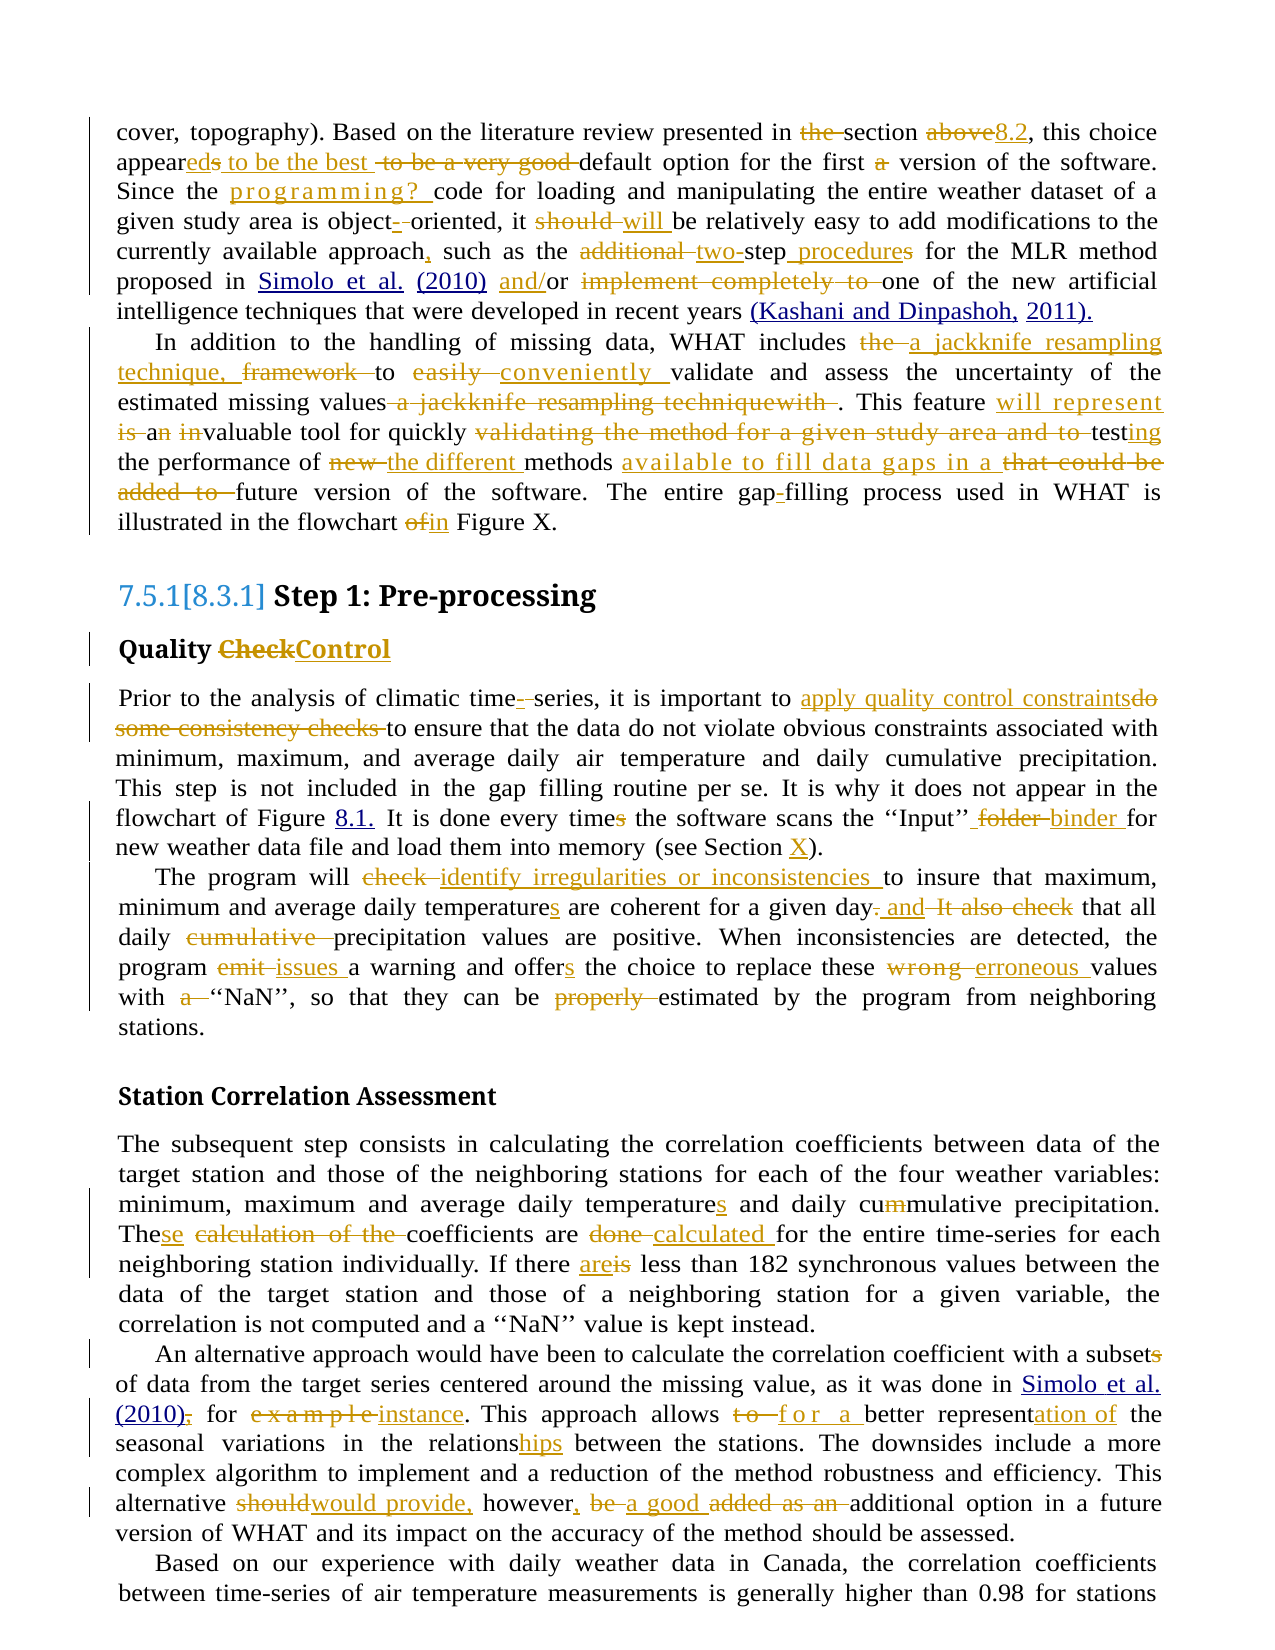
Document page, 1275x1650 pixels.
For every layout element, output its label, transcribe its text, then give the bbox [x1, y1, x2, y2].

text Prior to the analysis of climatic time-series, it is important to apply quality control constraintsto ensure that the data do not violate obvious constraints associated with minimum, maximum, and average daily air temperature and daily cumulative precipitation. This step is not included in the gap filling routine per se. It is why it does not appear in the flowchart of Figure 8.1. It is done every time the software scans the ‘‘Input’’ binder for new weather data file and load them into memory (see Section X). [115, 683, 1158, 861]
subtitle Step 1: Pre-processing [118, 575, 1173, 615]
text The program will identify irregularities or inconsistencies to insure that maximum, minimum and average daily temperatures are coherent for a given day and that all daily precipitation values are positive. When inconsistencies are detected, the program issues a warning and offers the choice to replace these erroneous values with ‘‘NaN’’, so that they can be estimated by the program from neighboring stations. [118, 862, 1157, 1041]
text The method for filling the gaps in the weather time-series of air temperature and precipitation in WHAT is based on the implementation of the classical MLR method presented in Eischeid et al. (2000). The rationales behind this choice was to provide in WHAT a robust, efficient, accurate, and well known method that was well suited to most conditions (e.g. climate, land cover, topography). Based on the literature review presented in section 8.2, this choice appeared to be the best default option for the first version of the software. Since the programming? code for loading and manipulating the entire weather dataset of a given study area is object-oriented, it will be relatively easy to add modifications to the currently available approach, such as the two-step procedure for the MLR method proposed in Simolo et al. (2010) and/or one of the new artificial intelligence techniques that were developed in recent years (Kashani and Dinpashoh, 2011). [116, 117, 1158, 325]
text The subsequent step consists in calculating the correlation coefficients between data of the target station and those of the neighboring stations for each of the four weather variables: minimum, maximum and average daily temperatures and daily cumulative precipitation. These coefficients are calculated for the entire time-series for each neighboring station individually. If there are less than 182 synchronous values between the data of the target station and those of a neighboring station for a given variable, the correlation is not computed and a ‘‘NaN’’ value is kept instead. [117, 1129, 1161, 1338]
subtitle Station Correlation Assessment [118, 1078, 1173, 1112]
text Based on our experience with daily weather data in Canada, the correlation coefficients between time-series of air temperature measurements is generally higher than 0.98 for stations located at a distance of 100 km or less. The relationships for precipitation are much more sensitive to variations in the landscape (land cover, topography, surface water). As a result, correlation coefficients are generally less than for air temperature and decrease more rapidly with the distance from the target station. A value higher than 0.8 is generally deemed acceptable. This threshold is usually reached for stations within 100 km and with an elevation difference of less than 350 m, the default values in WHAT. Data correlation between two stations will generally decreases as the horizontal and vertical distances increase. It is possible to specify a cutoff distance and a cutoff altitude difference for which neighboring stations that fall above these cutoff values are ignored by the program. The default values are set to 100 km and 350 m for the horizontal and vertical distance respectively based on the literature (Simolo et al., 2010; Tronci et al., 1986; Xia et al., 1999). [118, 1548, 1157, 1607]
text An alternative approach would have been to calculate the correlation coefficient with a subset of data from the target series centered around the missing value, as it was done in Simolo et al. (2010) for instance. This approach allows for a better representation of the seasonal variations in the relationships between the stations. The downsides include a more complex algorithm to implement and a reduction of the method robustness and efficiency. This alternative would provide, however, a good additional option in a future version of WHAT and its impact on the accuracy of the method should be assessed. [115, 1339, 1162, 1547]
text In addition to the handling of missing data, WHAT includes a jackknife resampling technique, to conveniently validate and assess the uncertainty of the estimated missing values. This feature will represent a valuable tool for quickly testing the performance of the different methods available to fill data gaps in a future version of the software. The entire gap-filling process used in WHAT is illustrated in the flowchart in Figure X. [117, 327, 1162, 535]
subtitle Quality Control [118, 632, 1173, 666]
